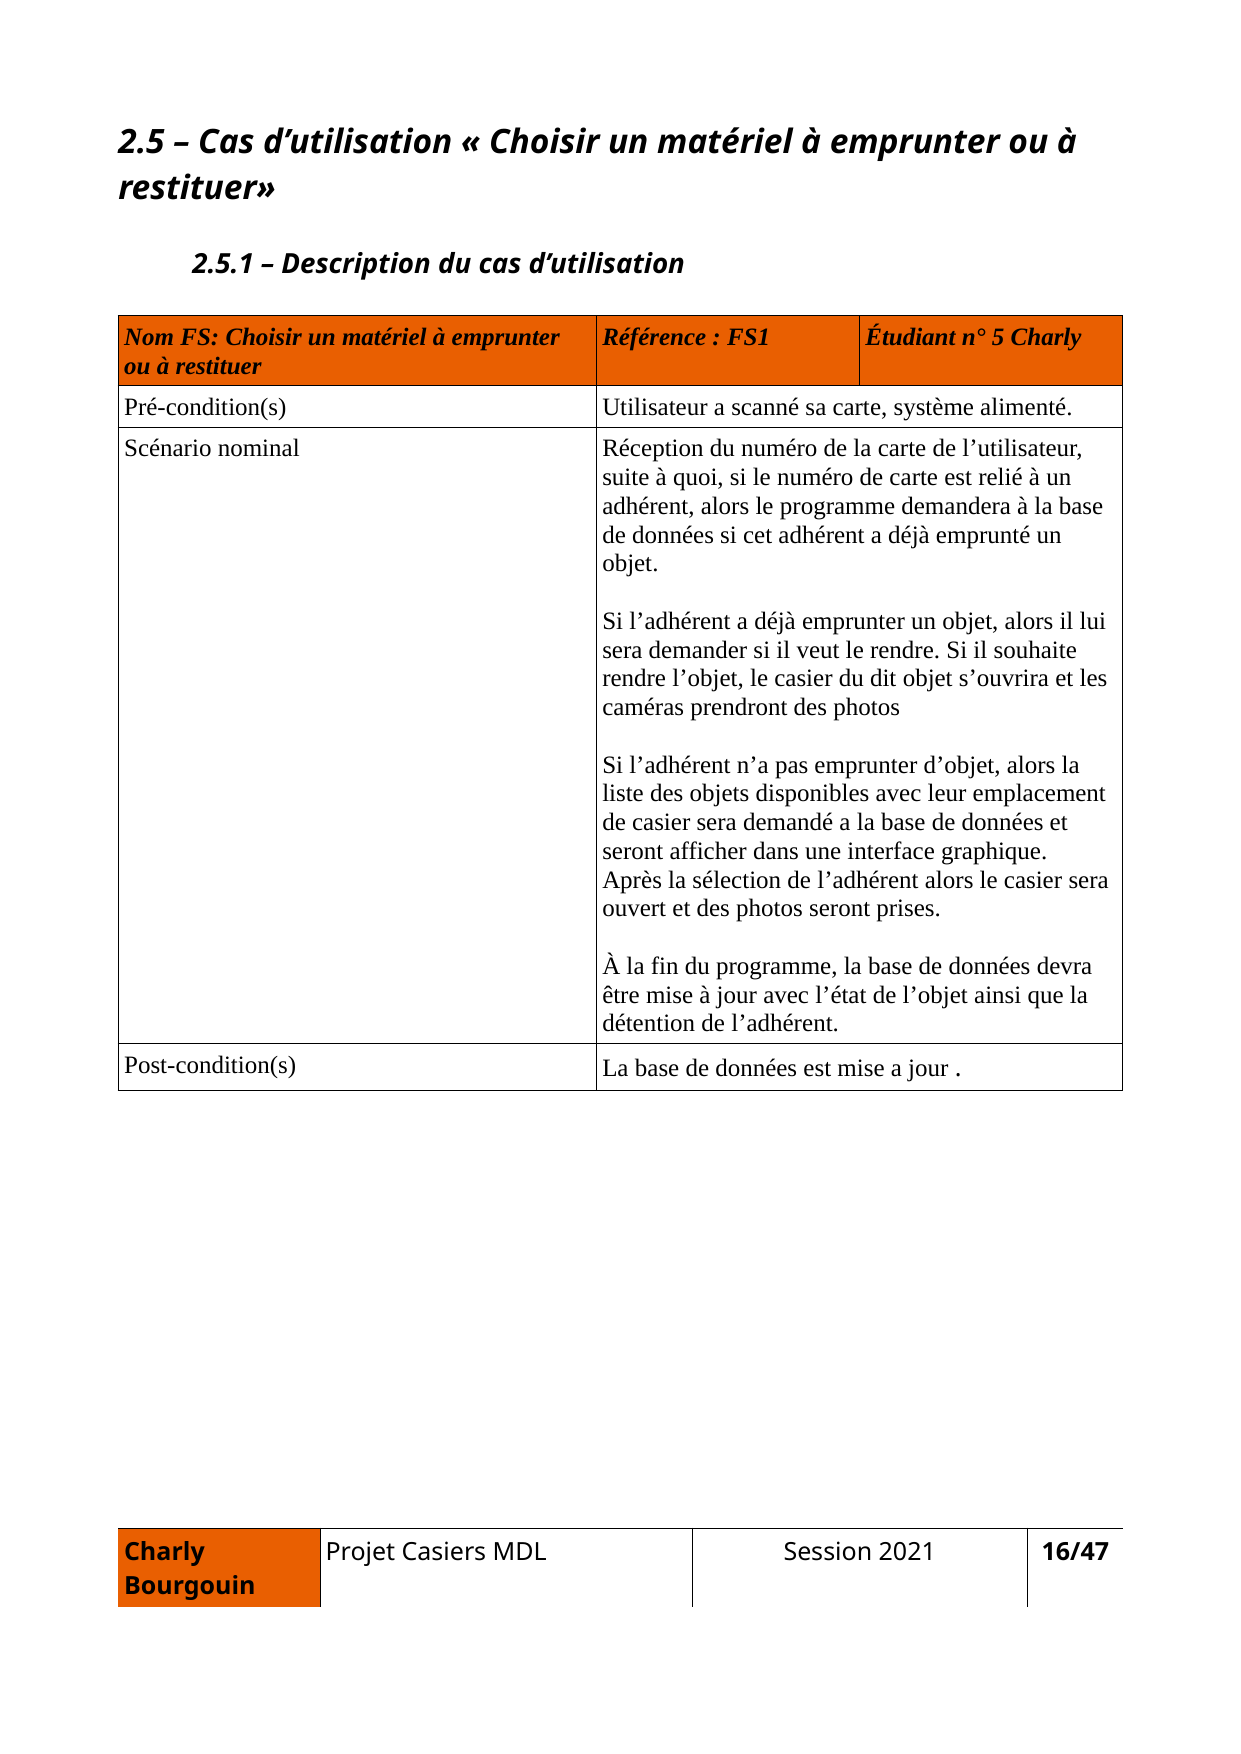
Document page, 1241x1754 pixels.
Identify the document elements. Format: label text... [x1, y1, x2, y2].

table_cell Utilisateur a scanné sa carte, système alimenté. [597, 386, 1122, 427]
table_header Référence : FS1 [597, 316, 859, 385]
table_cell La base de données est mise a jour . [597, 1044, 1122, 1089]
table_cell Pré-condition(s) [119, 386, 596, 427]
subtitle 2.5.1 – Description du cas d’utilisation [118, 244, 1122, 281]
table_cell Scénario nominal [119, 428, 596, 1043]
subtitle 2.5 – Cas d’utilisation « Choisir un matériel à emprunter ou à restituer» [118, 118, 1122, 209]
table_header Étudiant n° 5 Charly [860, 316, 1122, 385]
table_cell Post-condition(s) [119, 1044, 596, 1089]
table_header Nom FS: Choisir un matériel à emprunter ou à restituer [119, 316, 596, 385]
table_cell Réception du numéro de la carte de l’utilisateur, suite à quoi, si le numéro de carte est relié à un adhérent, alors le programme demandera à la base de données si cet adhérent a déjà emprunté un objet. Si l’adhérent a déjà emprunter un objet, alors il lui sera demander si il veut le rendre. Si il souhaite rendre l’objet, le casier du dit objet s’ouvrira et les caméras prendront des photos Si l’adhérent n’a pas emprunter d’objet, alors la liste des objets disponibles avec leur emplacement de casier sera demandé a la base de données et seront afficher dans une interface graphique. Après la sélection de l’adhérent alors le casier sera ouvert et des photos seront prises. À la fin du programme, la base de données devra être mise à jour avec l’état de l’objet ainsi que la détention de l’adhérent. [597, 428, 1122, 1043]
